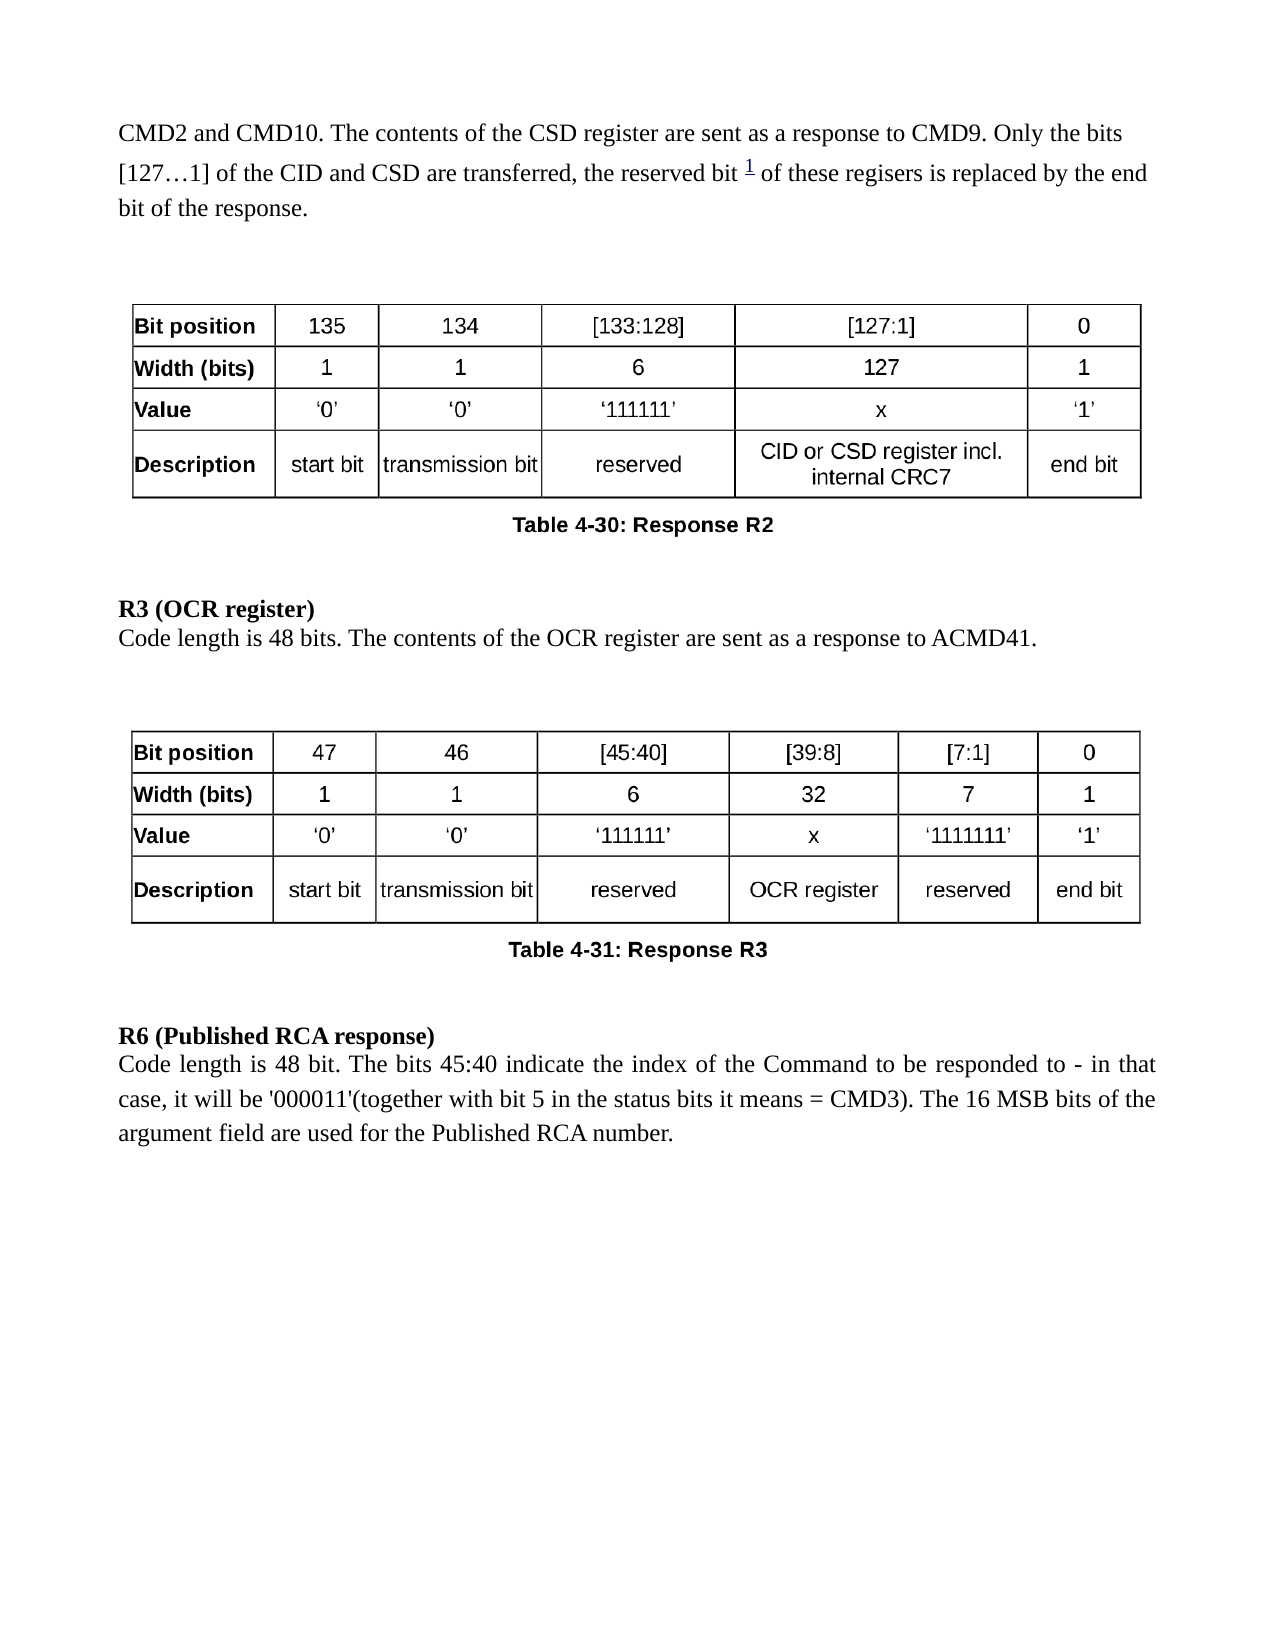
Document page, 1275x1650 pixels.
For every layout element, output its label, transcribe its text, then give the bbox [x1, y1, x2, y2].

text Code length is 48 bit. The bits 45:40 indicate the index of the Command to be responded to - in that case, it will be '000011'(together with bit 5 in the status bits it means = CMD3). The 16 MSB bits of the argument field are used for the Published RCA number. [118, 1049, 1157, 1147]
picture [118, 720, 1157, 966]
picture [118, 291, 1157, 539]
text R6 (Published RCA response) [118, 1021, 1157, 1049]
text CMD2 and CMD10. The contents of the CSD register are sent as a response to CMD9. Only the bits [127…1] of the CID and CSD are transferred, the reserved bit 1 of these regisers is replaced by the end bit of the response. [118, 118, 1157, 222]
text R3 (OCR register) [118, 594, 1157, 623]
text Code length is 48 bits. The contents of the OCR register are sent as a response to ACMD41. [118, 623, 1157, 651]
